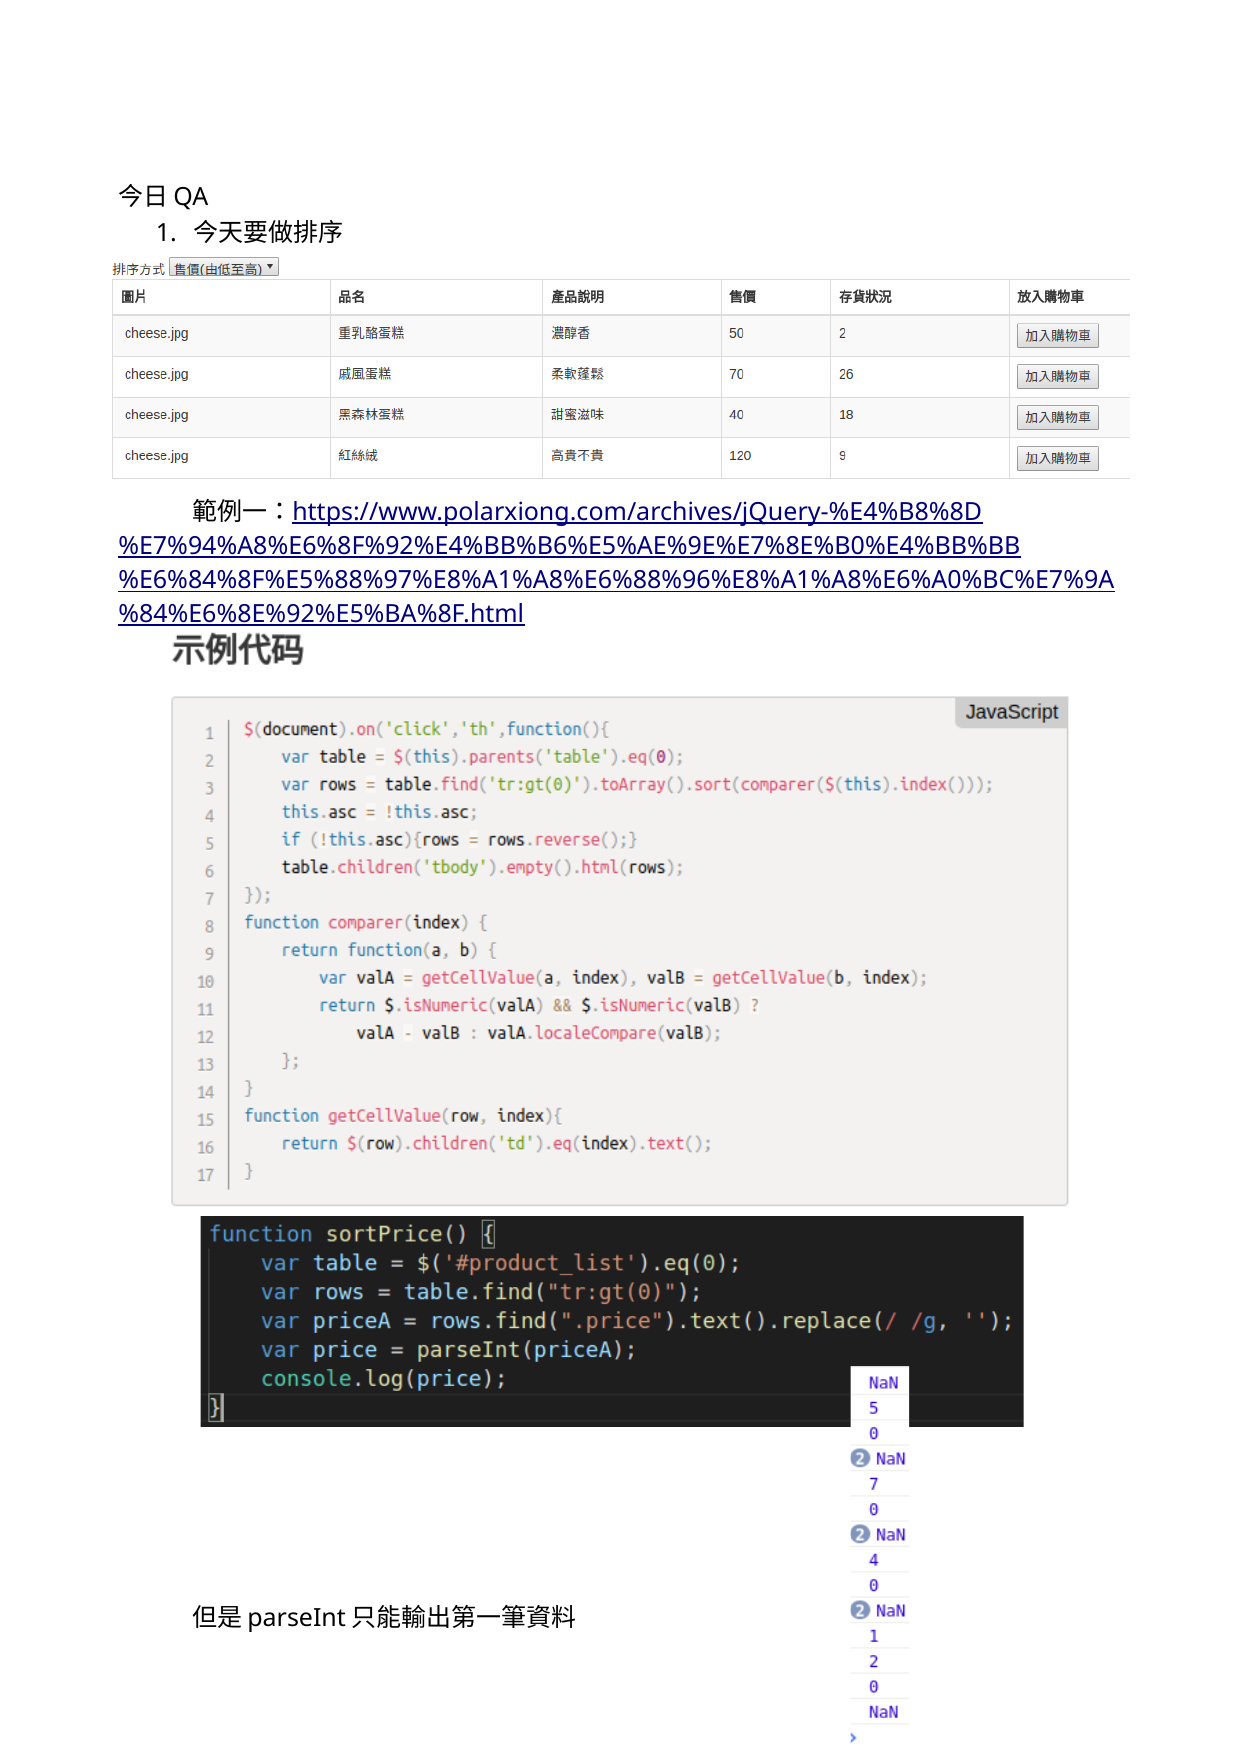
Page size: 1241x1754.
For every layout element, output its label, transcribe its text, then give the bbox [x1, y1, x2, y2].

list 今天要做排序 [156, 213, 1122, 248]
text 但是parseInt只能輸出第一筆資料 [118, 1597, 850, 1633]
text 今日QA [118, 176, 1122, 213]
text 範例一：https://www.polarxiong.com/archives/jQuery-%E4%B8%8D%E7%94%A8%E6%8F%92%E4%BB%B6%E5%AE%9E%E7%8E%B0%E4%BB%BB%E6%84%8F%E5%88%97%E8%A1%A8%E6%88%96%E8%A1%A8%E6%A0%BC%E7%9A%84%E6%8E%92%E5%BA%8F.html [118, 492, 1122, 630]
picture [200, 1216, 1024, 1754]
picture [110, 248, 1130, 492]
picture [167, 629, 1074, 1209]
text [910, 1597, 1122, 1633]
